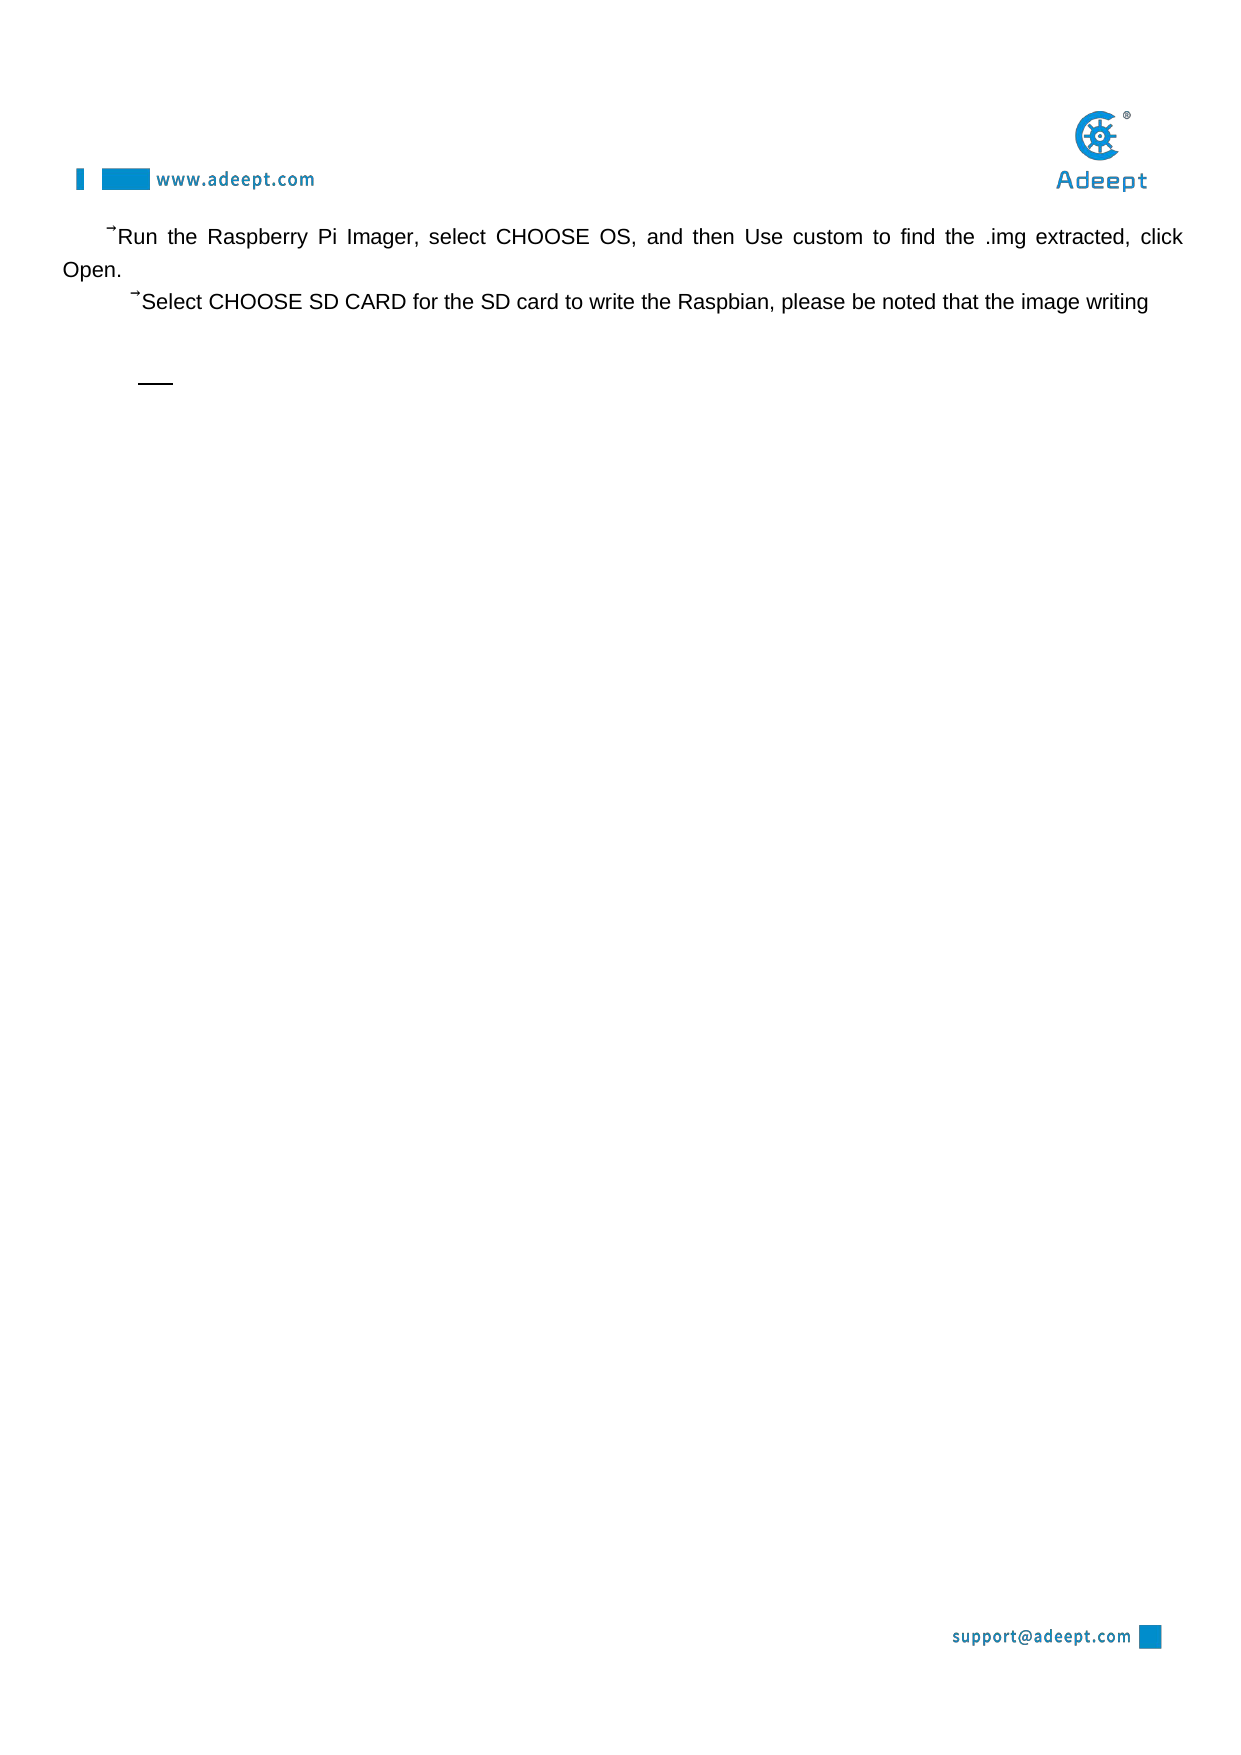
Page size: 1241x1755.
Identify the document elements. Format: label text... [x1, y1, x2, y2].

text ⃗Run the Raspberry Pi Imager, select CHOOSE OS, and then Use custom to find the .img extracted, click Open. [62, 221, 1183, 282]
text ⃗Select CHOOSE SD CARD for the SD card to write the Raspbian, please be noted that the image writing [141, 288, 1195, 315]
